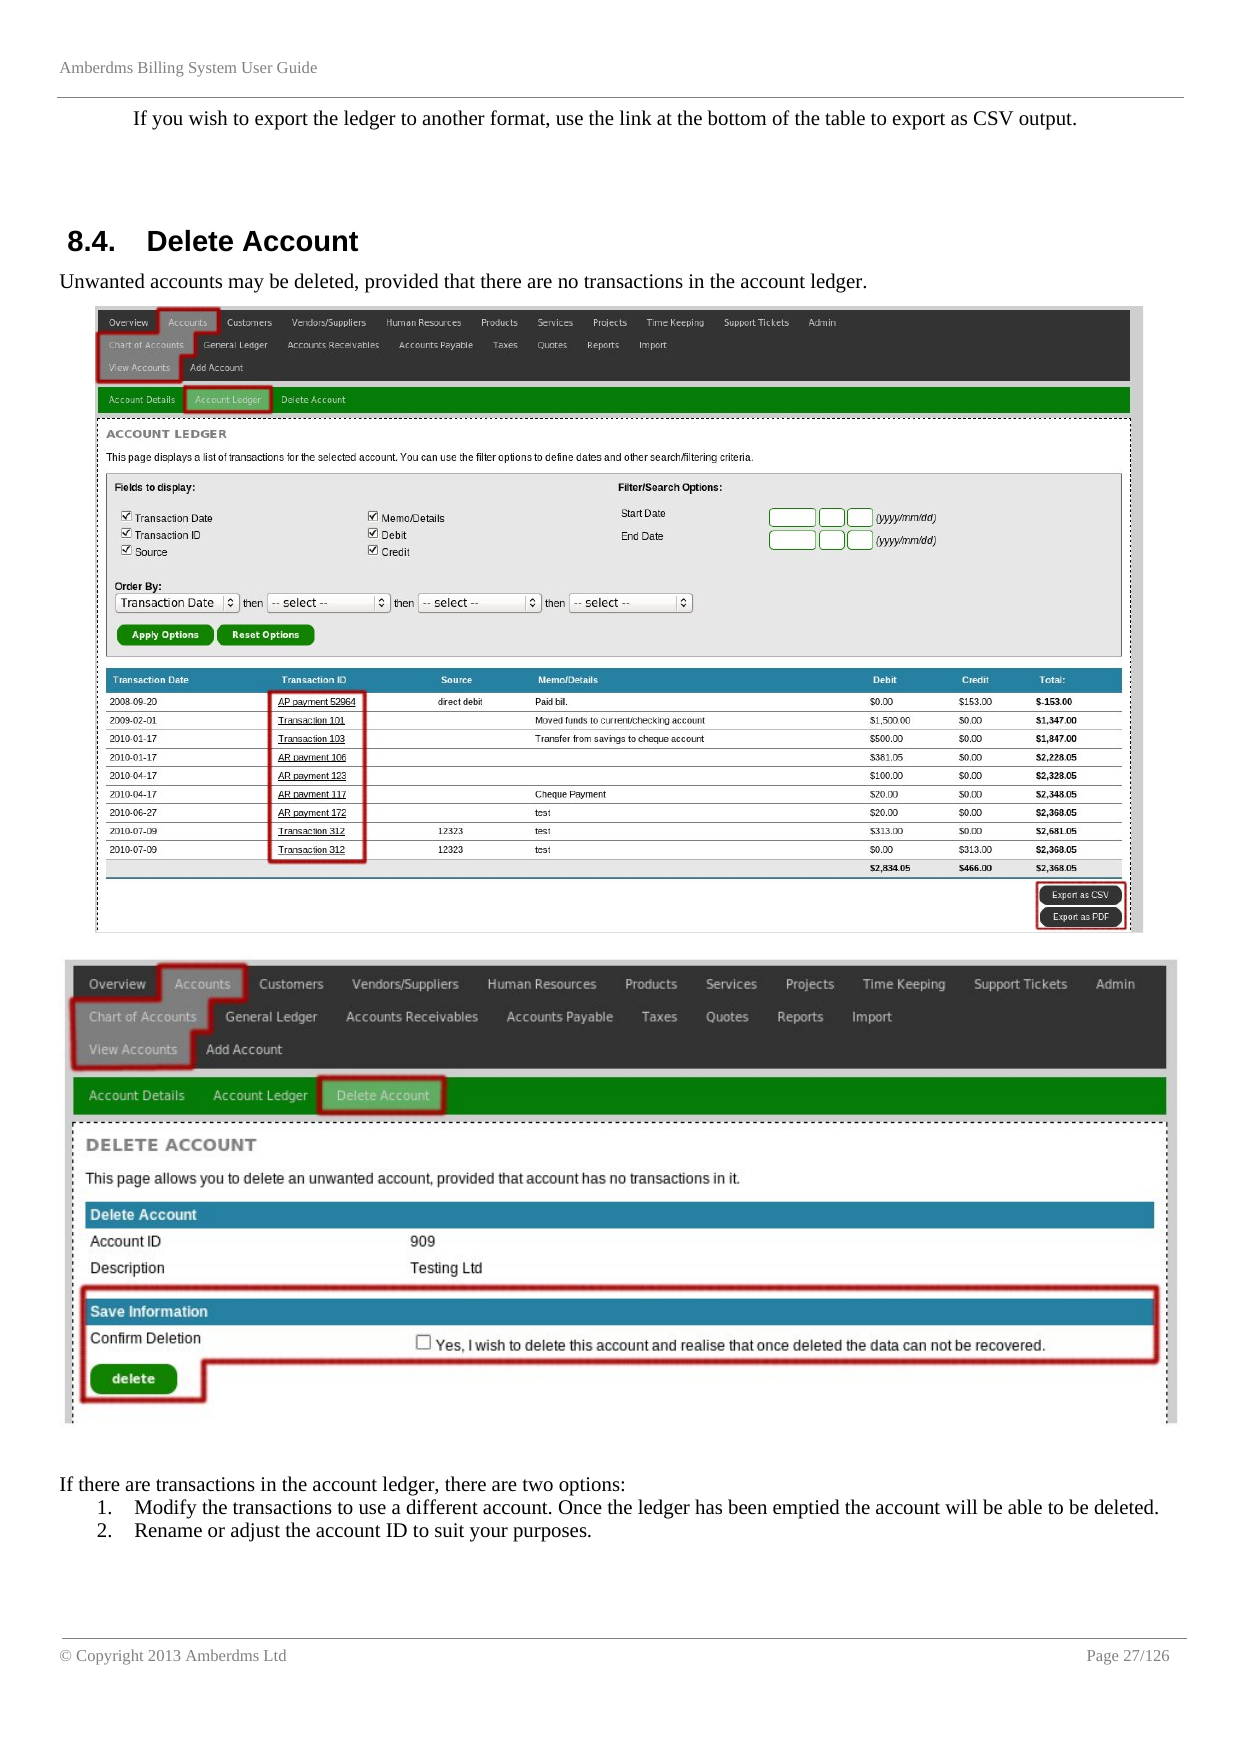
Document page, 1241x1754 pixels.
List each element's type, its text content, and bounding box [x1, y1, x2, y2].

text If you wish to export the ledger to another format, use the link at the bottom of the table to export as CSV output. [133, 107, 1181, 130]
list Modify the transactions to use a different account. Once the ledger has been emptied the account will be able to be deleted. [97, 1496, 1181, 1519]
subtitle Delete Account [59, 224, 1181, 257]
list Rename or adjust the account ID to suit your purposes. [97, 1519, 1181, 1542]
picture [95, 306, 1144, 933]
text Unwanted accounts may be deleted, provided that there are no transactions in the account ledger. [59, 269, 1181, 293]
picture [59, 956, 1182, 1427]
text If there are transactions in the account ledger, there are two options: [59, 1473, 1181, 1496]
